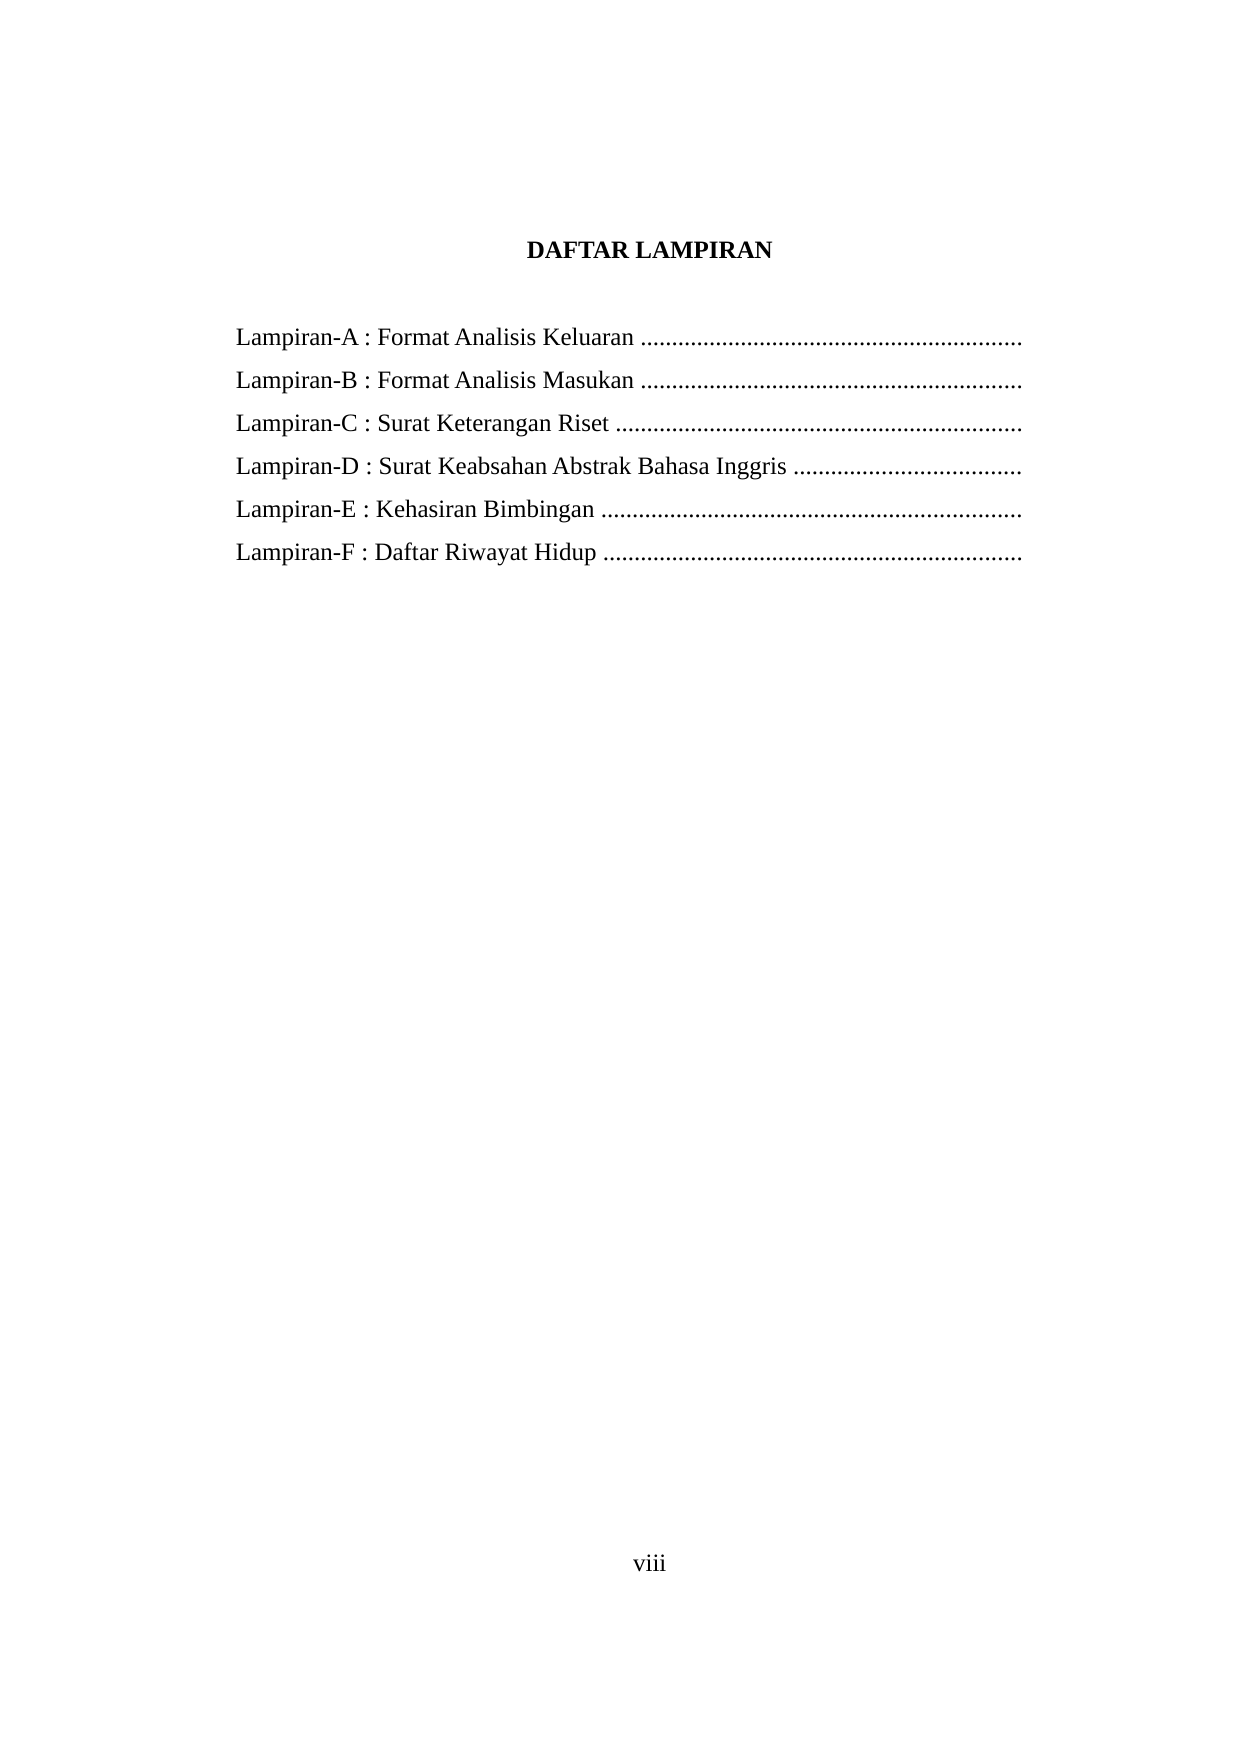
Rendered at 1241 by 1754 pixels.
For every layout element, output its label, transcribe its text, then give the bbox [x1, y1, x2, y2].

text Lampiran-B : Format Analisis Masukan [236, 365, 1063, 394]
text Lampiran-A : Format Analisis Keluaran [236, 322, 1063, 351]
text DAFTAR LAMPIRAN [236, 236, 1063, 264]
text Lampiran-E : Kehasiran Bimbingan [236, 494, 1063, 523]
text Lampiran-F : Daftar Riwayat Hidup [236, 537, 1063, 566]
text Lampiran-C : Surat Keterangan Riset [236, 408, 1063, 437]
text Lampiran-D : Surat Keabsahan Abstrak Bahasa Inggris [236, 451, 1063, 480]
